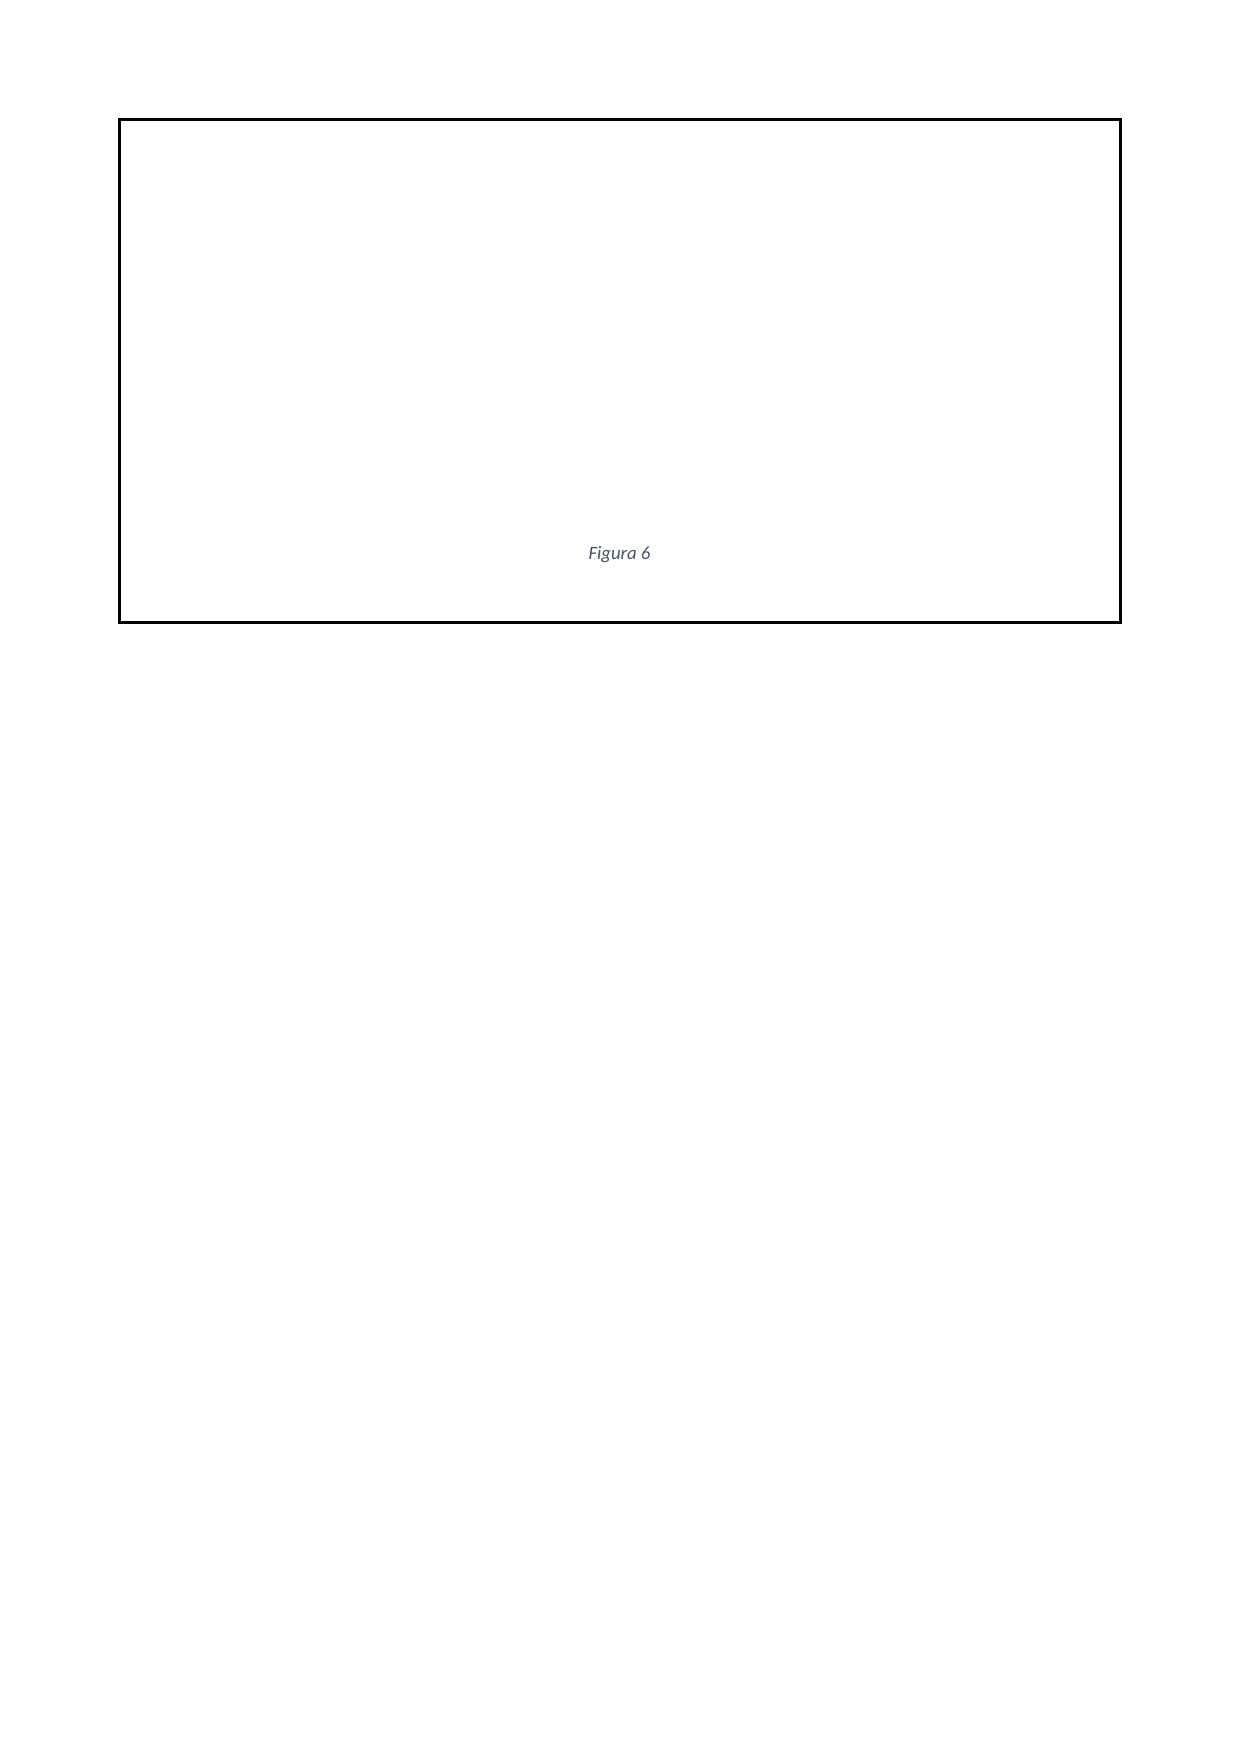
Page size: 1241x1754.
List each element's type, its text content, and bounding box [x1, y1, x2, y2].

table_cell Figura 6 [121, 121, 1119, 621]
